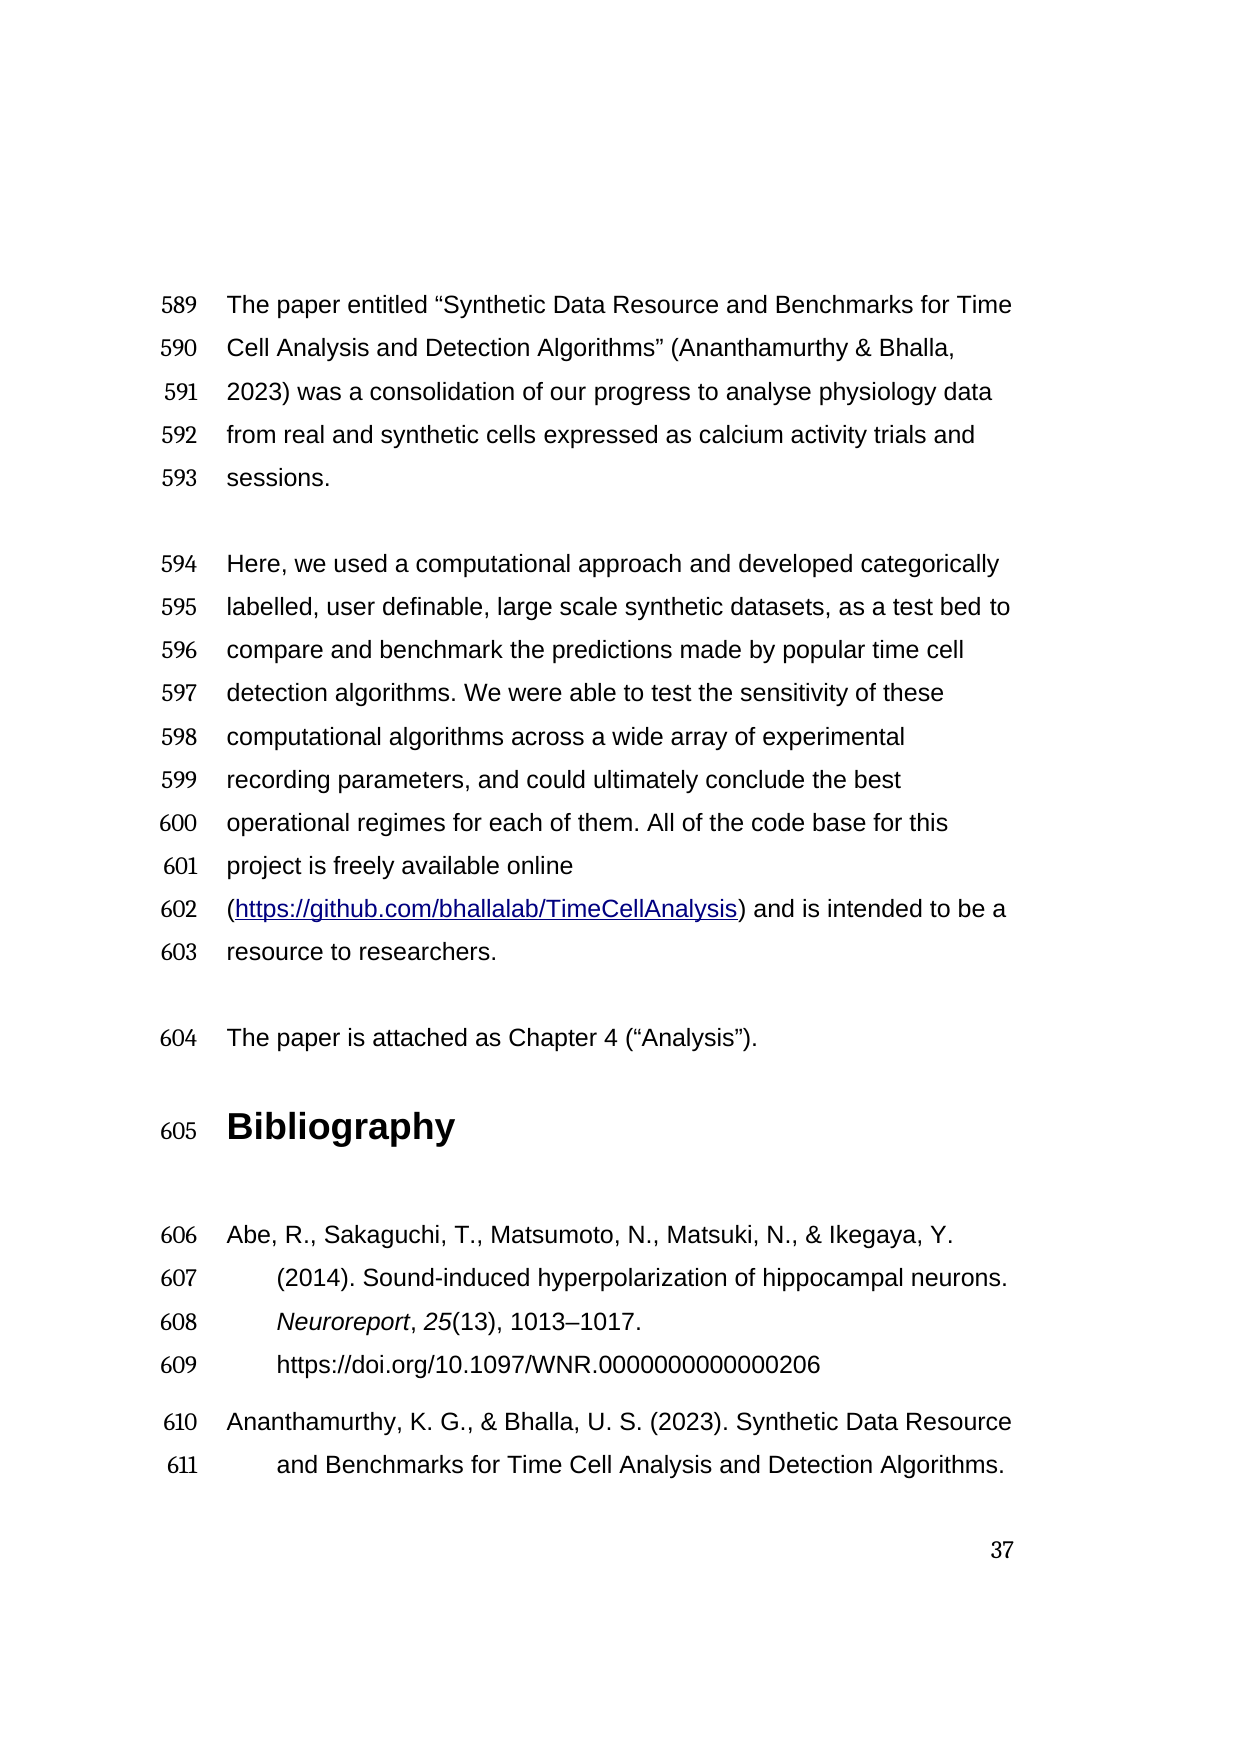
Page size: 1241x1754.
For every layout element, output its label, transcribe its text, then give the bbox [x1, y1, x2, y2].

text The paper is attached as Chapter 4 (“Analysis”). [226, 1023, 1014, 1052]
text Here, we used a computational approach and developed categorically labelled, user definable, large scale synthetic datasets, as a test bed to compare and benchmark the predictions made by popular time cell detection algorithms. We were able to test the sensitivity of these computational algorithms across a wide array of experimental recording parameters, and could ultimately conclude the best operational regimes for each of them. All of the code base for this project is freely available online (https://github.com/bhallalab/TimeCellAnalysis) and is intended to be a resource to researchers. [226, 549, 1014, 966]
text Ananthamurthy, K. G., & Bhalla, U. S. (2023). Synthetic Data Resource and Benchmarks for Time Cell Analysis and Detection Algorithms. [226, 1407, 1014, 1479]
subtitle Bibliography [226, 1104, 1014, 1147]
text Abe, R., Sakaguchi, T., Matsumoto, N., Matsuki, N., & Ikegaya, Y. (2014). Sound-induced hyperpolarization of hippocampal neurons. Neuroreport, 25(13), 1013–1017. https://doi.org/10.1097/WNR.0000000000000206 [226, 1220, 1014, 1378]
text The paper entitled “Synthetic Data Resource and Benchmarks for Time Cell Analysis and Detection Algorithms” (Ananthamurthy & Bhalla, 2023) was a consolidation of our progress to analyse physiology data from real and synthetic cells expressed as calcium activity trials and sessions. [226, 290, 1014, 492]
